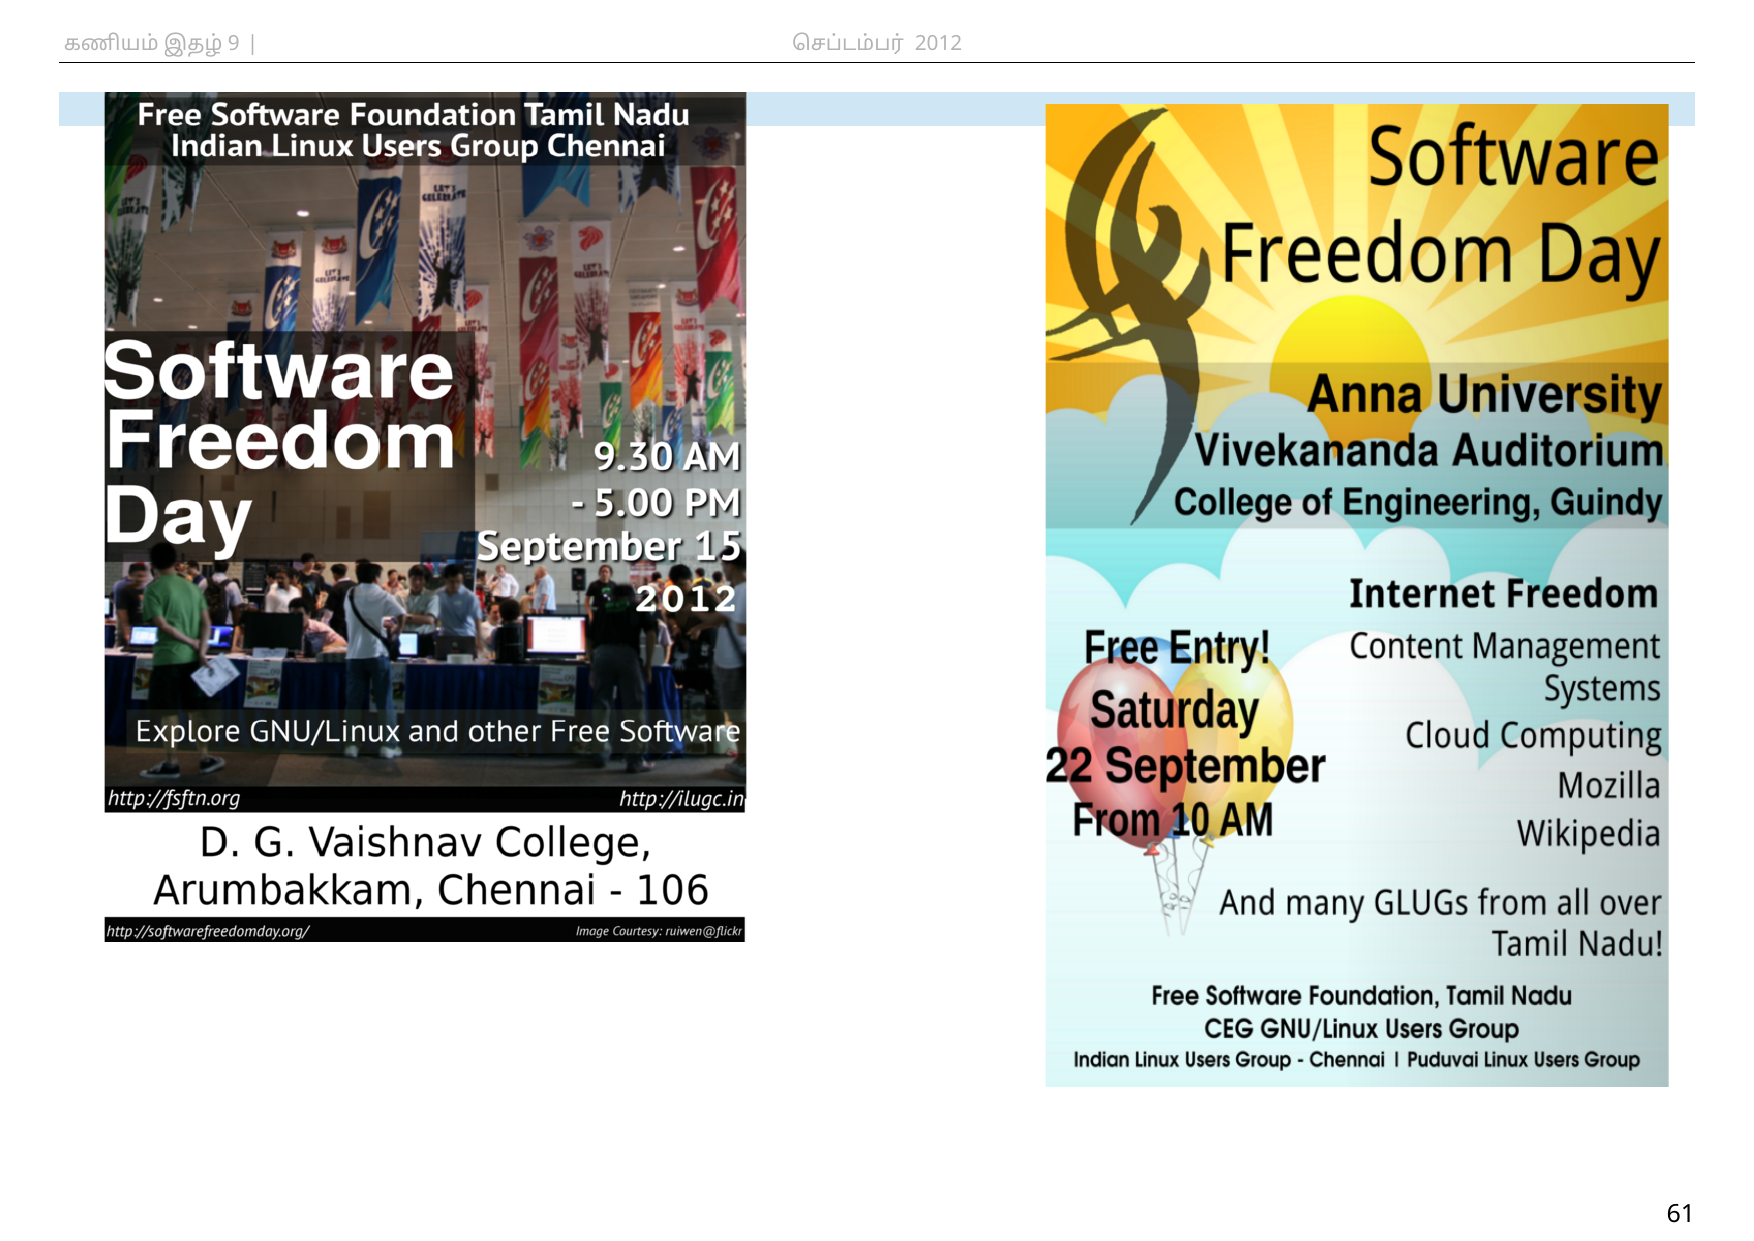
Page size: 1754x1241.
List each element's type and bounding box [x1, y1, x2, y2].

picture [104, 92, 747, 942]
picture [1045, 104, 1669, 1087]
